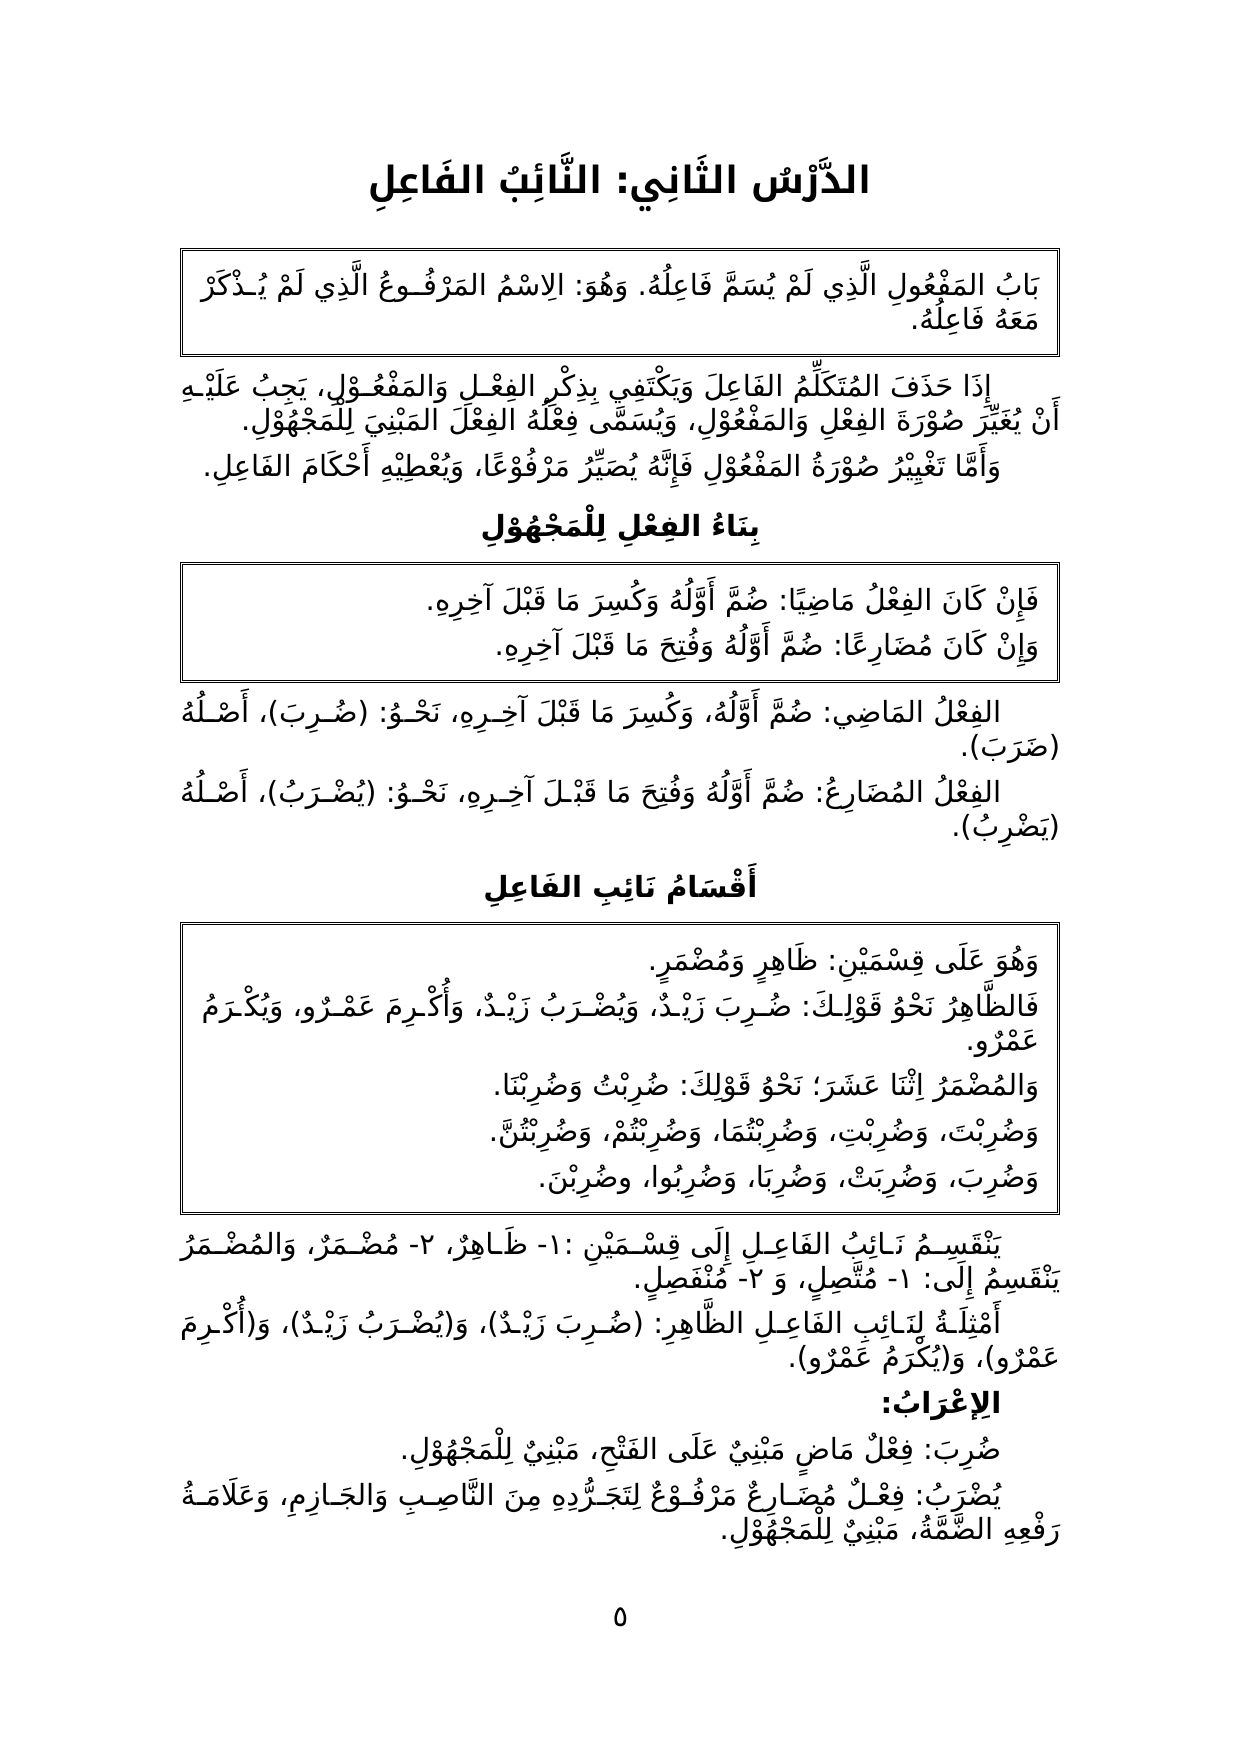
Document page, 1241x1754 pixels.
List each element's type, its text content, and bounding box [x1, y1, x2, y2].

text الفِعْلُ المَاضِي: ضُمَّ أَوَّلُهُ، وَكُسِرَ مَا قَبْلَ آخِرِهِ، نَحْوُ: (ضُرِبَ)، أَصْلُهُ (ضَرَبَ). [180, 695, 1060, 763]
text بَابُ المَفْعُولِ الَّذِي لَمْ يُسَمَّ فَاعِلُهُ. وَهُوَ: الِاسْمُ المَرْفُوعُ الَّذِي لَمْ يُذْكَرْ مَعَهُ فَاعِلُهُ. [183, 251, 1057, 354]
text فَالظَّاهِرُ نَحْوُ قَوْلِكَ: ضُرِبَ زَيْدٌ، وَيُضْرَبُ زَيْدٌ، وَأُكْرِمَ عَمْرٌو، وَيُكْرَمُ عَمْرٌو. [183, 968, 1057, 1048]
text وَضُرِبَ، وَضُرِبَتْ، وَضُرِبَا، وَضُرِبُوا، وضُرِبْنَ. [183, 1139, 1057, 1212]
text وَهُوَ عَلَى قِسْمَيْنِ: ظَاهِرٍ وَمُضْمَرٍ. [183, 925, 1057, 968]
text وَإِنْ كَانَ مُضَارِعًا: ضُمَّ أَوَّلُهُ وَفُتِحَ مَا قَبْلَ آخِرِهِ. [183, 608, 1057, 680]
text الفِعْلُ المُضَارِعُ: ضُمَّ أَوَّلُهُ وَفُتِحَ مَا قَبْلَ آخِرِهِ، نَحْوُ: (يُضْرَبُ)، أَصْلُهُ (يَضْرِبُ). [180, 775, 1060, 843]
text وَالمُضْمَرُ اِثْنَا عَشَرَ؛ نَحْوُ قَوْلِكَ: ضُرِبْتُ وَضُرِبْنَا. [183, 1048, 1057, 1094]
text إِذَا حَذَفَ المُتَكَلِّمُ الفَاعِلَ وَيَكْتَفِي بِذِكْرِ الفِعْلِ وَالمَفْعُوْلِ، يَجِبُ عَلَيْهِ أَنْ يُغَيِّرَ صُوْرَةَ الفِعْلِ وَالمَفْعُوْلِ، وَيُسَمَّى فِعْلُهُ الفِعْلَ المَبْنِيَ لِلْمَجْهُوْلِ. [180, 369, 1060, 437]
text ضُرِبَ: فِعْلٌ مَاضٍ مَبْنِيٌ عَلَى الفَتْحِ، مَبْنِيٌ لِلْمَجْهُوْلِ. [180, 1432, 1060, 1466]
text يُضْرَبُ: فِعْلٌ مُضَارِعٌ مَرْفُوْعٌ لِتَجَرُّدِهِ مِنَ النَّاصِبِ وَالجَازِمِ، وَعَلَامَةُ رَفْعِهِ الضَّمَّةُ، مَبْنِيٌ لِلْمَجْهُوْلِ. [180, 1478, 1060, 1546]
subtitle أَقْسَامُ نَائِبِ الفَاعِلِ [180, 870, 1060, 904]
subtitle الدَّرْسُ الثَانِي: النَّائِبُ الفَاعِلِ [180, 146, 1060, 217]
text وَضُرِبْتَ، وَضُرِبْتِ، وَضُرِبْتُمَا، وَضُرِبْتُمْ، وَضُرِبْتُنَّ. [183, 1094, 1057, 1139]
text أَمْثِلَةُ لِنَائِبِ الفَاعِلِ الظَّاهِرِ: (ضُرِبَ زَيْدٌ)، وَ(يُضْرَبُ زَيْدٌ)، وَ(أُكْرِمَ عَمْرٌو)، وَ(يُكْرَمُ عَمْرٌو). [180, 1307, 1060, 1375]
text وَأَمَّا تَغْيِيْرُ صُوْرَةُ المَفْعُوْلِ فَإِنَّهُ يُصَيِّرُ مَرْفُوْعًا، وَيُعْطِيْهِ أَحْكَامَ الفَاعِلِ. [180, 449, 1060, 483]
text الِإعْرَابُ: [180, 1387, 1060, 1421]
subtitle بِنَاءُ الفِعْلِ لِلْمَجْهُوْلِ [180, 510, 1060, 544]
text فَإِنْ كَانَ الفِعْلُ مَاضِيًا: ضُمَّ أَوَّلُهُ وَكُسِرَ مَا قَبْلَ آخِرِهِ. [183, 565, 1057, 608]
text يَنْقَسِمُ نَائِبُ الفَاعِلِ إِلَى قِسْمَيْنِ :١- ظَاهِرٌ، ٢- مُضْمَرٌ، وَالمُضْمَرُ يَنْقَسِمُ إِلَى: ١- مُتَّصِلٍ، وَ ٢- مُنْفَصِلٍ. [180, 1227, 1060, 1295]
